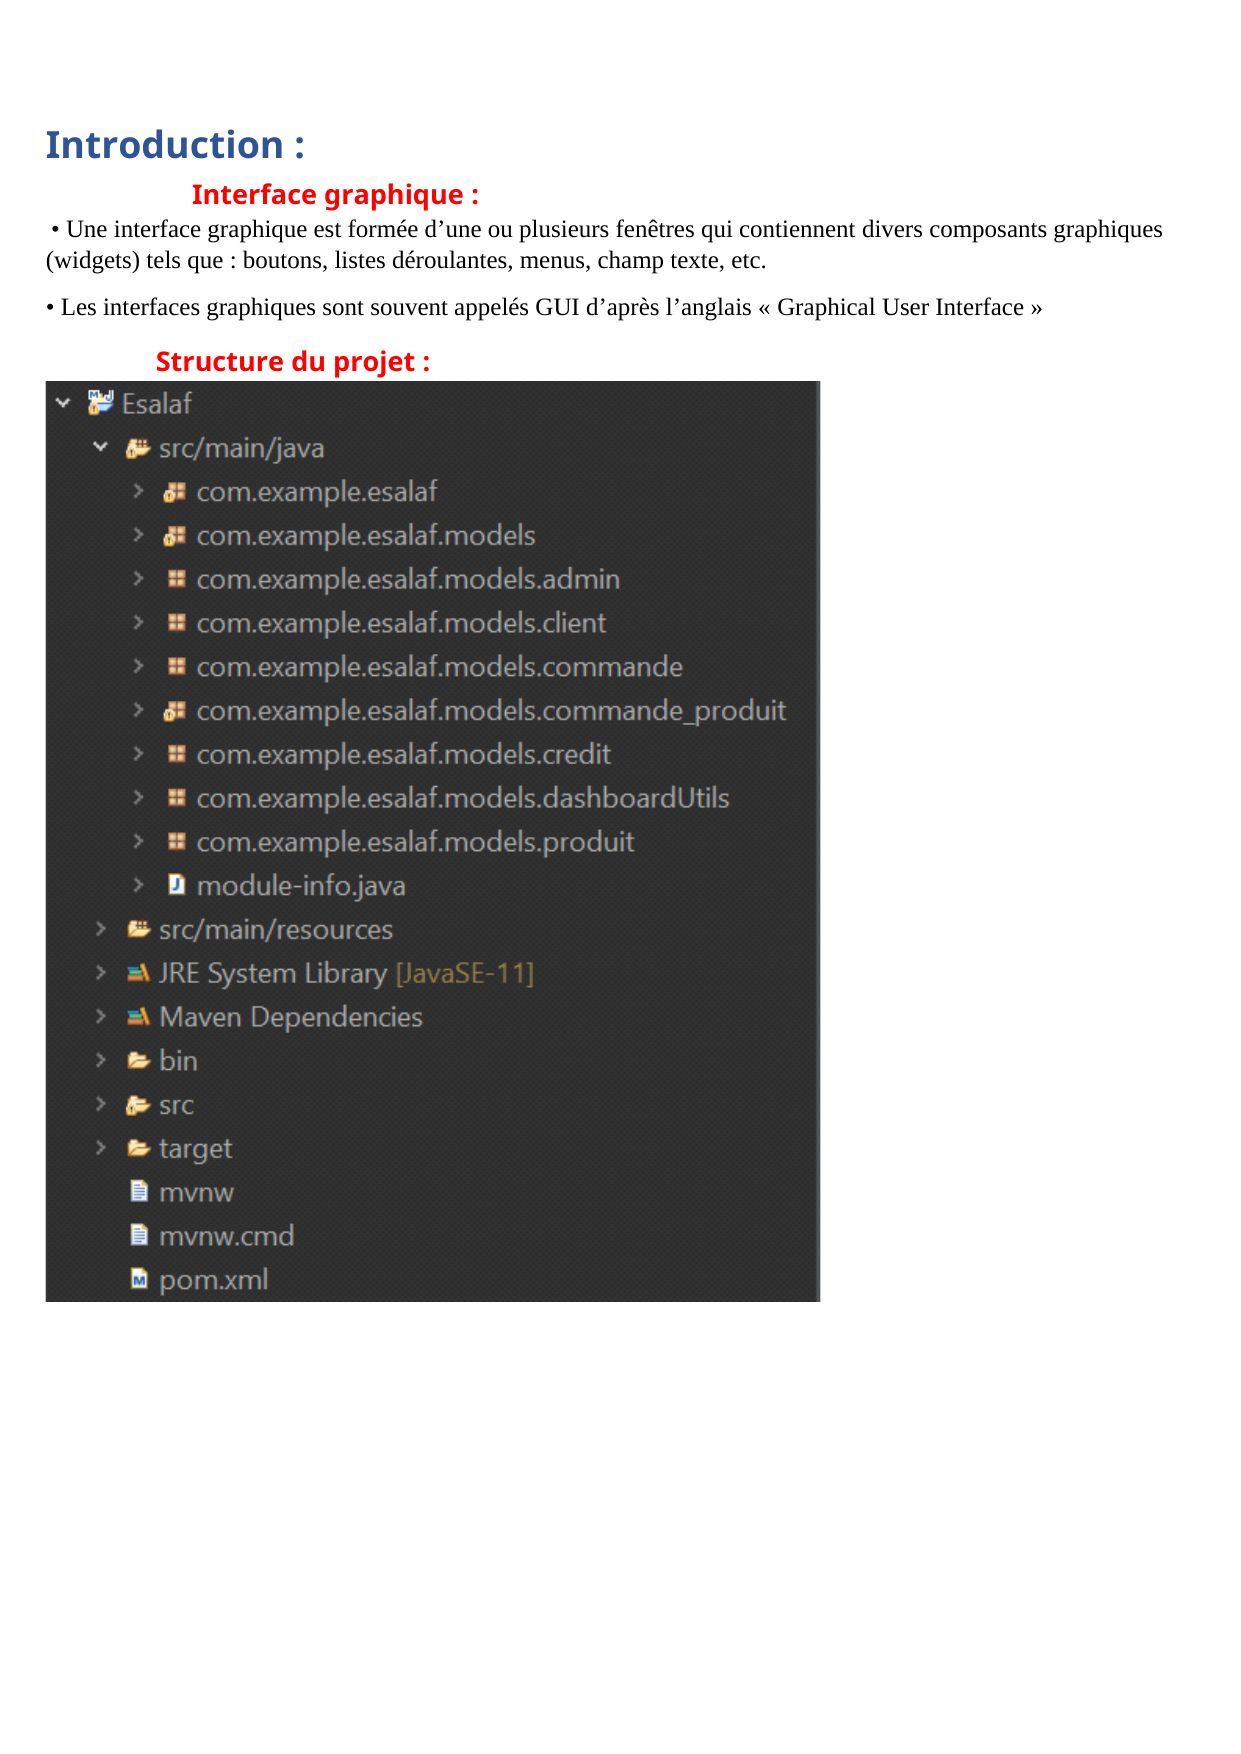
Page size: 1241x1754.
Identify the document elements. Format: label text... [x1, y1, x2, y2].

text Interface graphique : [192, 176, 1195, 213]
text Introduction : [46, 118, 1195, 169]
text • Une interface graphique est formée d’une ou plusieurs fenêtres qui contiennent divers composants graphiques (widgets) tels que : boutons, listes déroulantes, menus, champ texte, etc. [46, 214, 1195, 274]
text Structure du projet : [156, 343, 1195, 379]
text • Les interfaces graphiques sont souvent appelés GUI d’après l’anglais « Graphical User Interface » [46, 292, 1195, 320]
